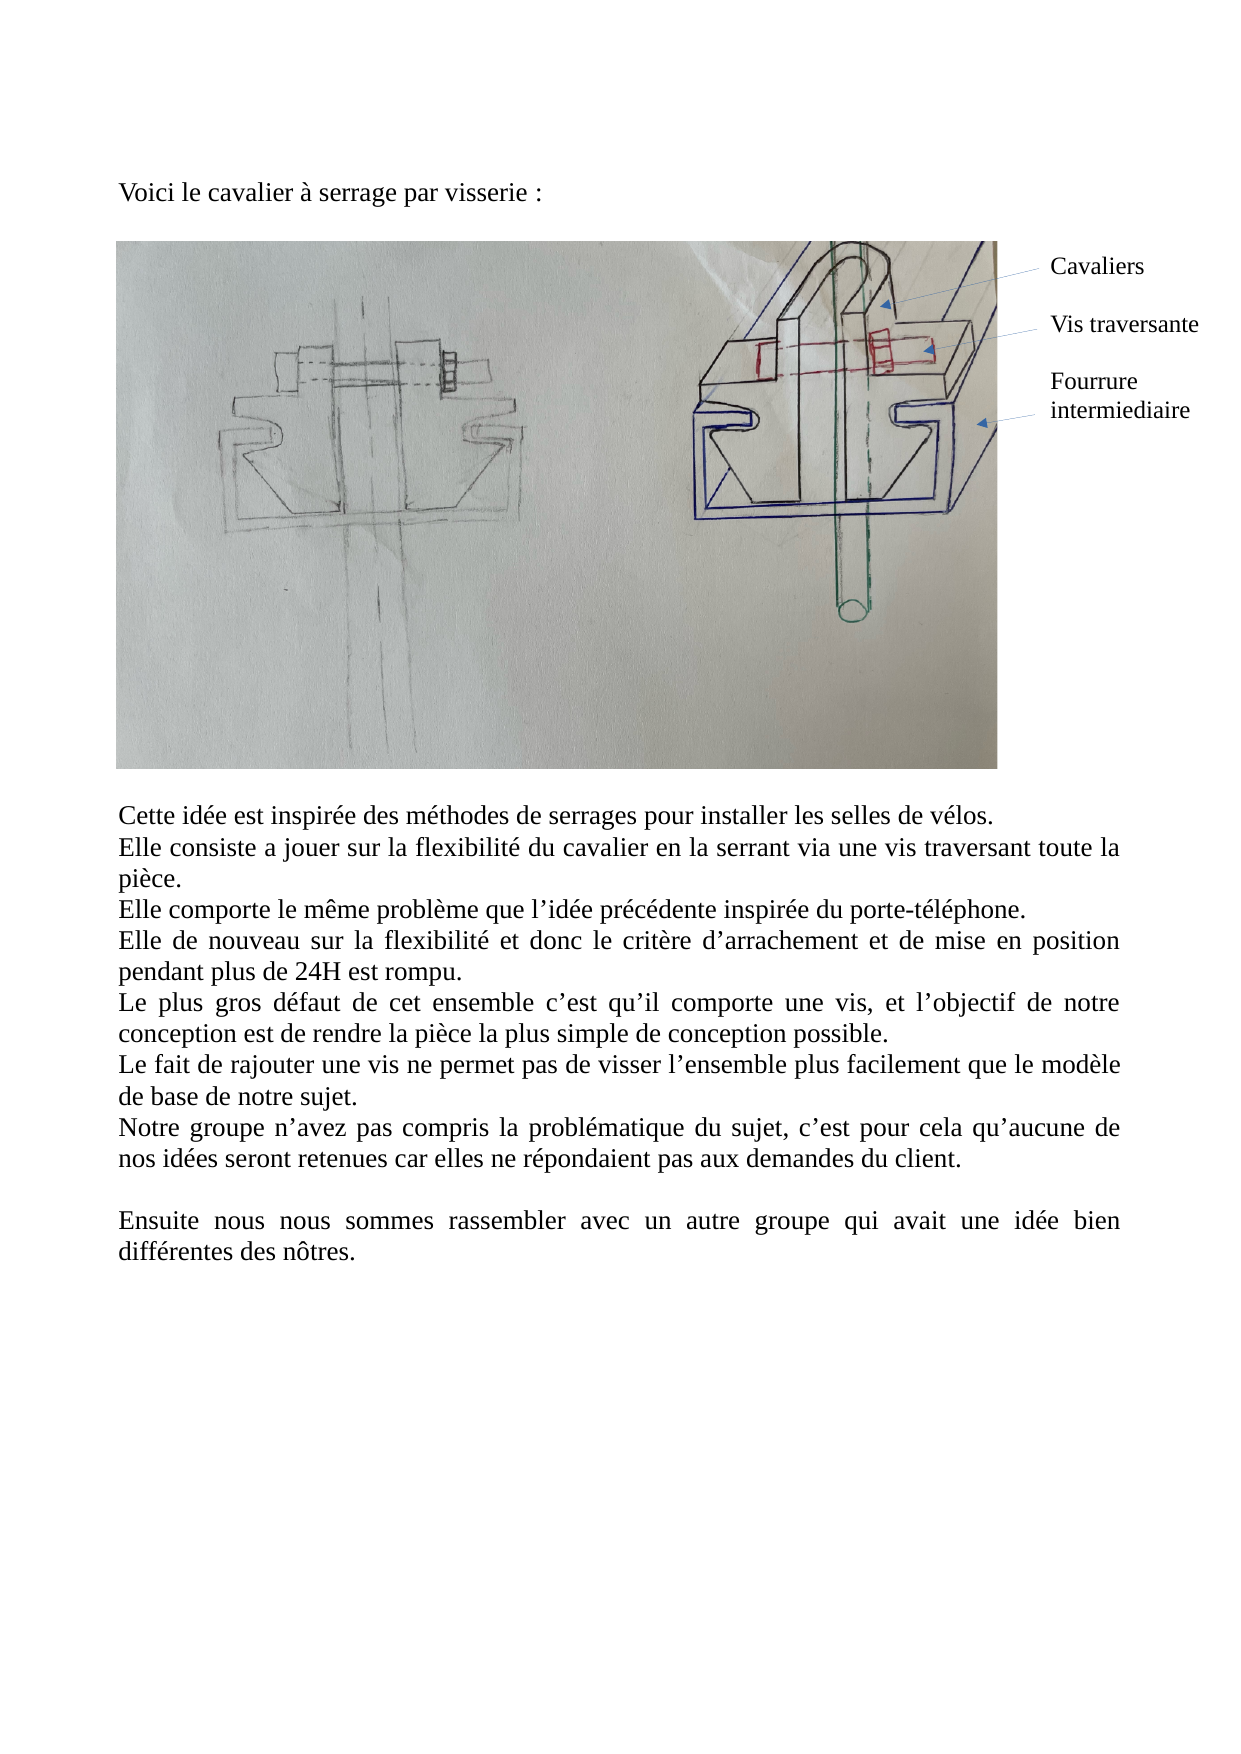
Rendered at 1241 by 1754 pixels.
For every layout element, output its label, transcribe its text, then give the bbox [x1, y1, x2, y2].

text Notre groupe n’avez pas compris la problématique du sujet, c’est pour cela qu’aucune de nos idées seront retenues car elles ne répondaient pas aux demandes du client. [118, 1111, 1122, 1173]
text Cette idée est inspirée des méthodes de serrages pour installer les selles de vélos. [118, 799, 1122, 831]
text Le fait de rajouter une vis ne permet pas de visser l’ensemble plus facilement que le modèle de base de notre sujet. [118, 1049, 1122, 1111]
text Ensuite nous nous sommes rassembler avec un autre groupe qui avait une idée bien différentes des nôtres. [118, 1204, 1122, 1267]
picture [116, 241, 998, 769]
text Le plus gros défaut de cet ensemble c’est qu’il comporte une vis, et l’objectif de notre conception est de rendre la pièce la plus simple de conception possible. [118, 986, 1122, 1049]
text Voici le cavalier à serrage par visserie : [118, 176, 1122, 207]
text Elle de nouveau sur la flexibilité et donc le critère d’arrachement et de mise en position pendant plus de 24H est rompu. [118, 924, 1122, 986]
text Elle consiste a jouer sur la flexibilité du cavalier en la serrant via une vis traversant toute la pièce. [118, 831, 1122, 893]
text Elle comporte le même problème que l’idée précédente inspirée du porte-téléphone. [118, 893, 1122, 924]
